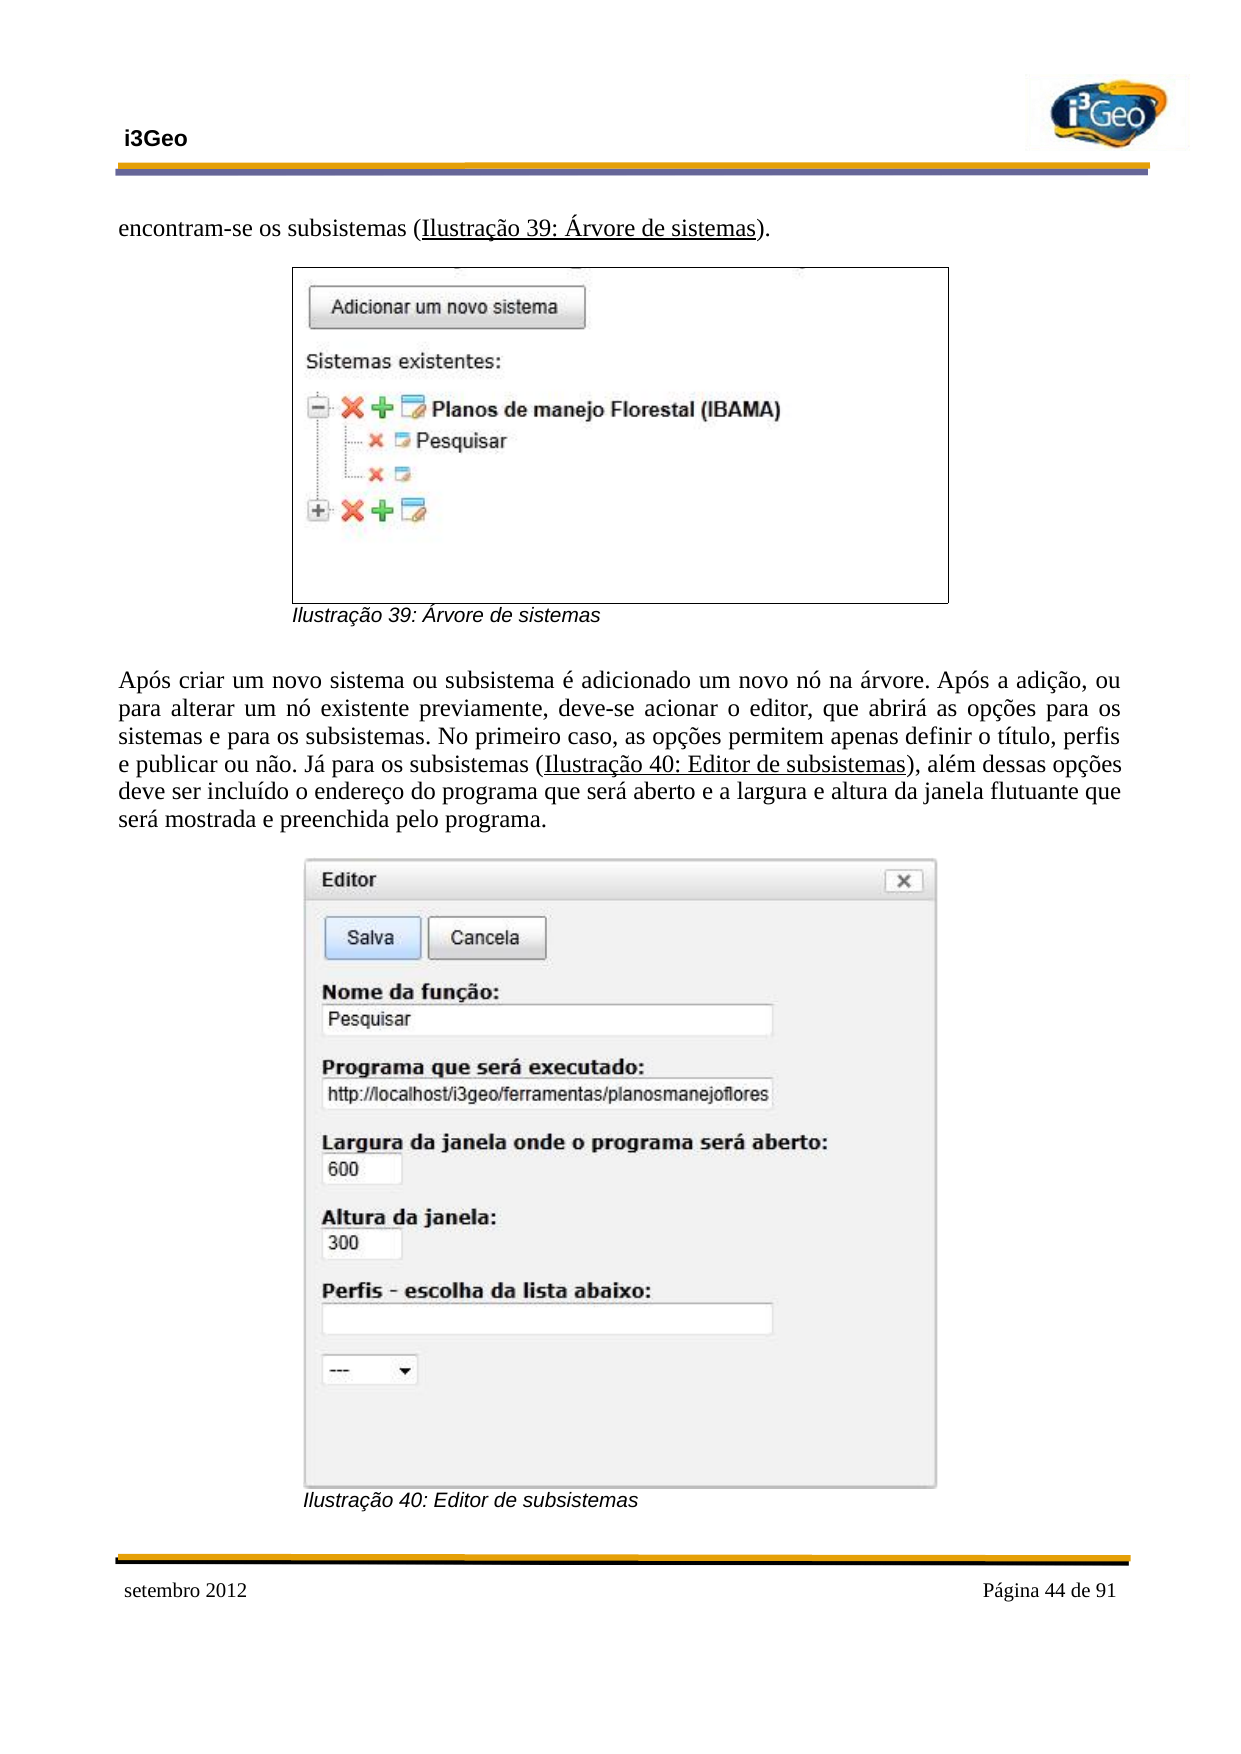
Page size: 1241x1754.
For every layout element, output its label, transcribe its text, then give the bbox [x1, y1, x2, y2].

text Ilustração 40: Editor de subsistemas [303, 1489, 937, 1512]
picture [293, 268, 948, 603]
text Ilustração 39: Árvore de sistemas [292, 604, 948, 626]
text Após criar um novo sistema ou subsistema é adicionado um novo nó na árvore. Após a adição, ou para alterar um nó existente previamente, deve-se acionar o editor, que abrirá as opções para os sistemas e para os subsistemas. No primeiro caso, as opções permitem apenas definir o título, perfis e publicar ou não. Já para os subsistemas (Ilustração 40: Editor de subsistemas), além dessas opções deve ser incluído o endereço do programa que será aberto e a largura e altura da janela flutuante que será mostrada e preenchida pelo programa. [118, 667, 1122, 833]
text Para o cadastro é necessário informar o sistema e os subsistemas, mesmo que exista apenas um subsistema. A edição dos sistemas obedece essa lógica, sendo que as opções são mostradas em uma árvore de nós, sendo que na raiz da árvore encontram-se os sistemas e em cada nó subsequente encontram-se os subsistemas (Ilustração 39: Árvore de sistemas). [118, 214, 1122, 242]
picture [1025, 74, 1191, 151]
picture [303, 857, 938, 1489]
